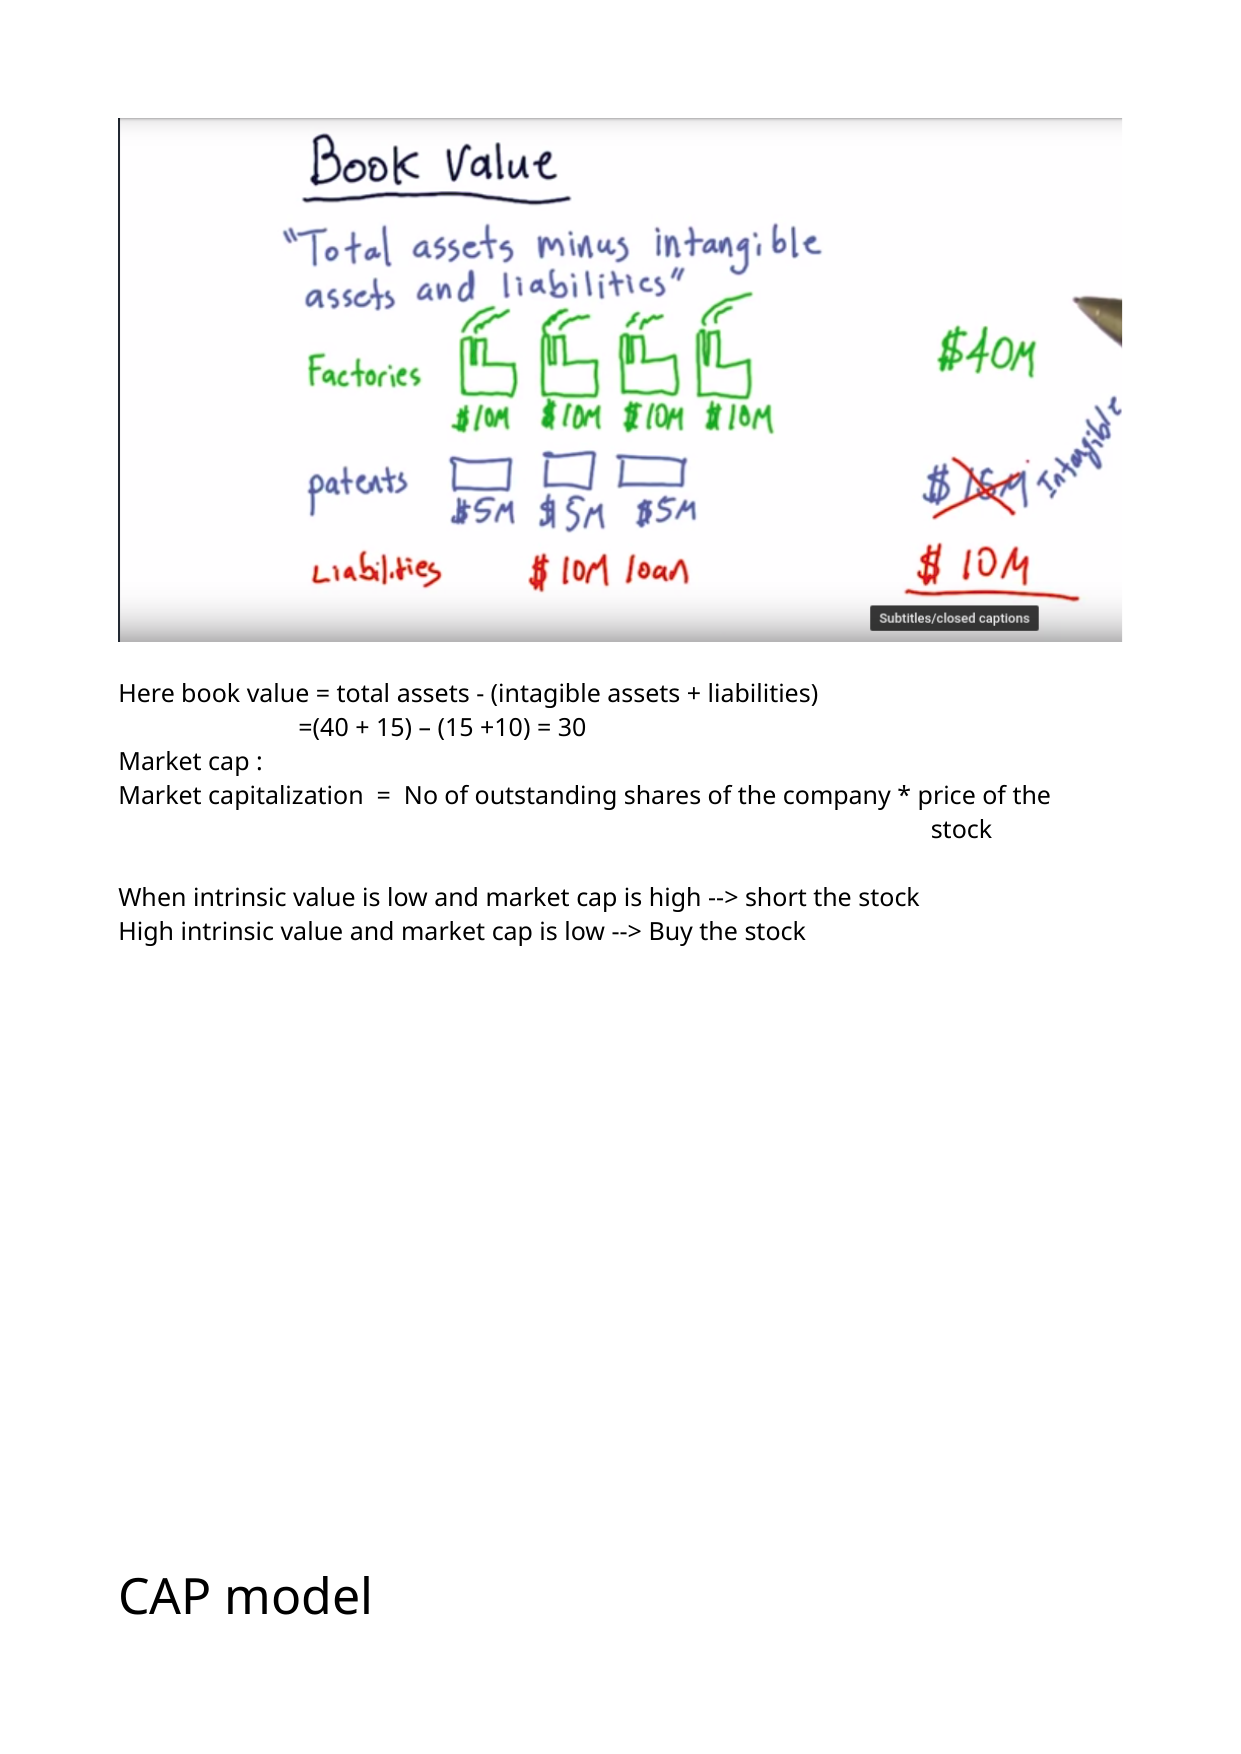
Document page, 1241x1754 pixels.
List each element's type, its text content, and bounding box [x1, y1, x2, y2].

text =(40 + 15) – (15 +10) = 30 [118, 709, 1122, 743]
text Here book value = total assets - (intagible assets + liabilities) [118, 675, 1122, 709]
text Market cap : [118, 743, 1122, 778]
text High intrinsic value and market cap is low --> Buy the stock [118, 914, 1122, 948]
text When intrinsic value is low and market cap is high --> short the stock [118, 880, 1122, 914]
text CAP model [118, 1561, 1122, 1629]
picture [118, 118, 1123, 642]
text Market capitalization = No of outstanding shares of the company * price of the stock [118, 778, 1122, 846]
